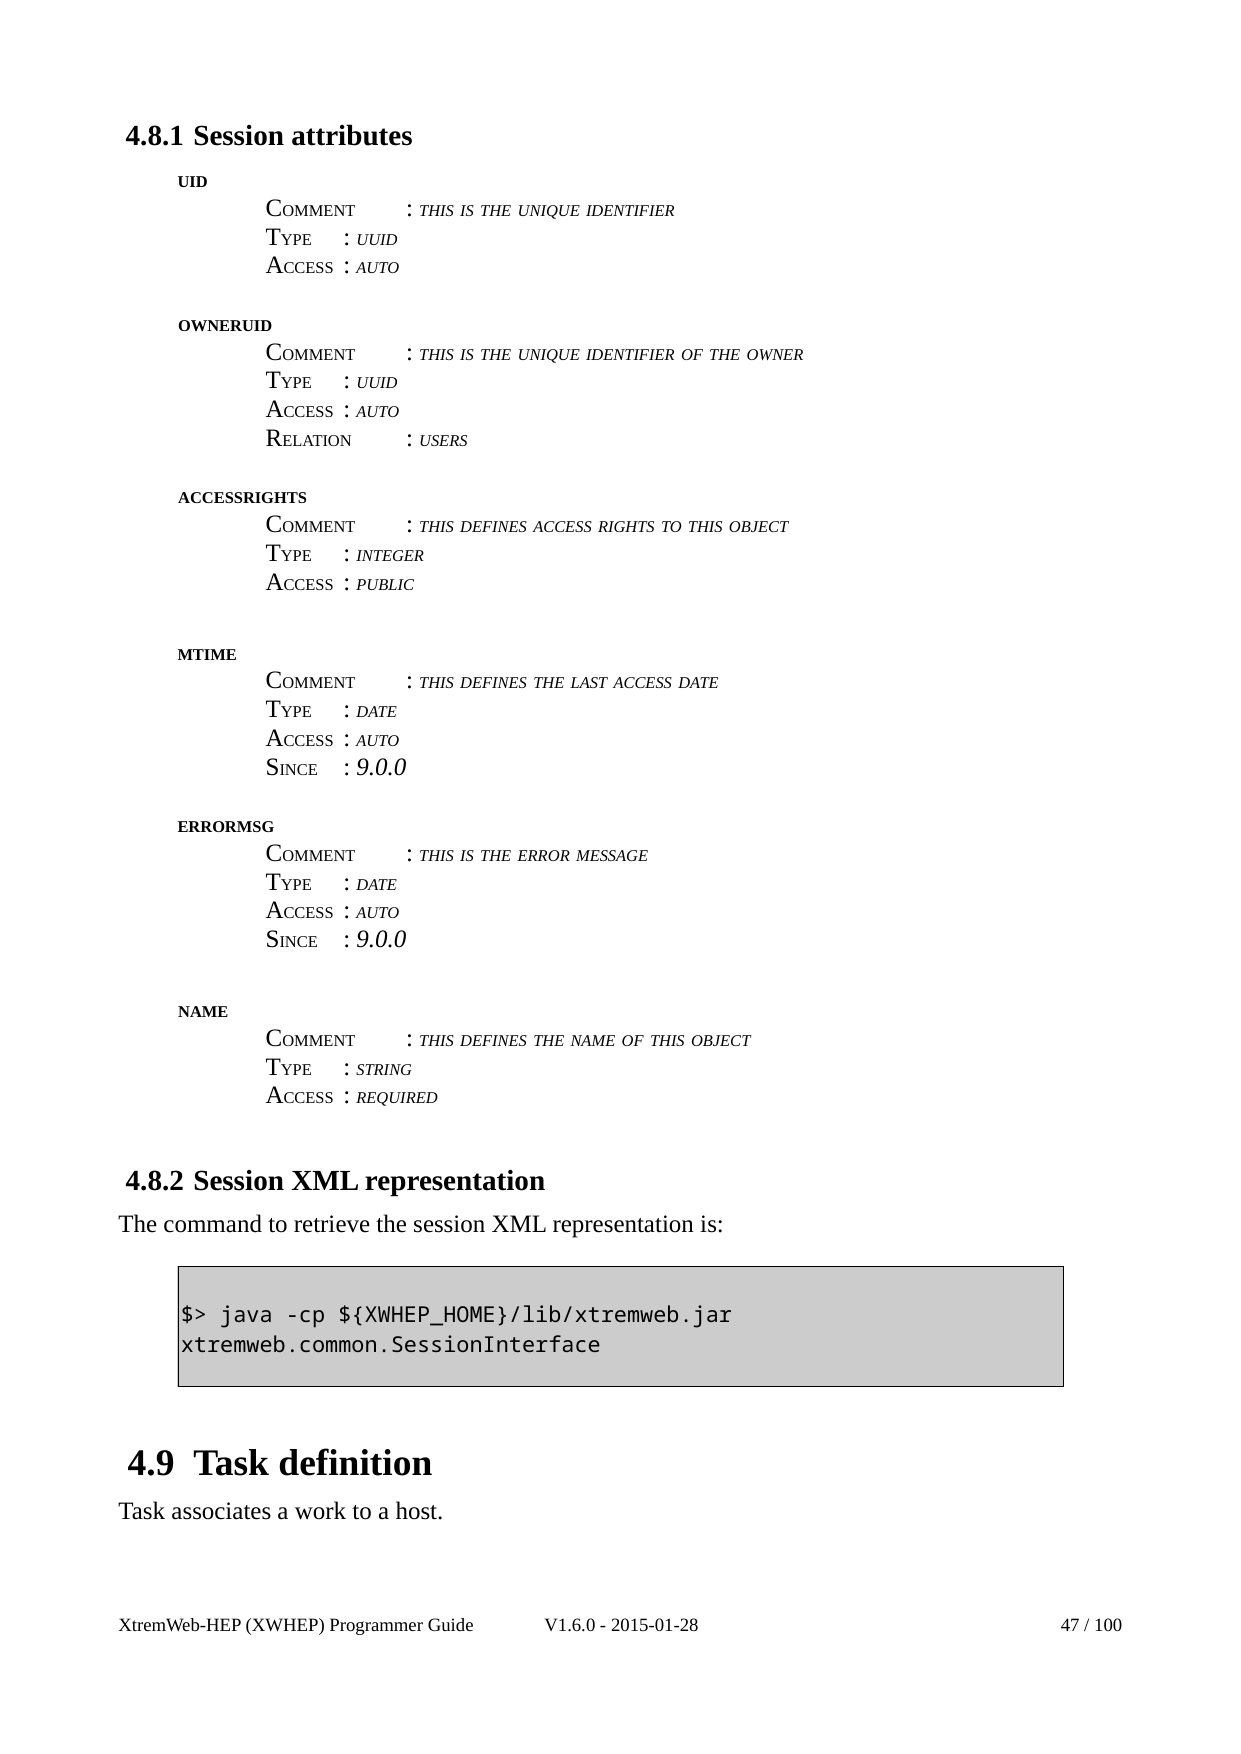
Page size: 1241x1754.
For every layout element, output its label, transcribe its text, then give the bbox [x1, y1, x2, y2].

text Type : uuid [265, 222, 1122, 250]
text Access : required [265, 1080, 1122, 1109]
subtitle Task definition [118, 1440, 1122, 1483]
text Comment : this defines access rights to this object [265, 509, 1122, 538]
text Access : public [265, 567, 1122, 595]
text $> java -cp ${XWHEP_HOME}/lib/xtremweb.jar xtremweb.common.SessionInterface [179, 1296, 1063, 1356]
text Type : string [265, 1052, 1122, 1080]
text Task associates a work to a host. [118, 1496, 1122, 1525]
text Comment : this defines the name of this object [265, 1023, 1122, 1052]
text Access : auto [265, 394, 1122, 423]
text Comment : this is the error message [265, 838, 1122, 867]
text uid [177, 164, 1122, 193]
text accessrights [178, 480, 1122, 509]
text mtime [177, 637, 1122, 665]
text Comment : this defines the last access date [265, 665, 1122, 694]
subtitle Session attributes [118, 118, 1122, 152]
text Type : date [265, 694, 1122, 723]
text Access : auto [265, 250, 1122, 279]
text name [178, 994, 1122, 1023]
subtitle Session XML representation [118, 1163, 1122, 1196]
text Since : 9.0.0 [265, 752, 1122, 780]
text Since : 9.0.0 [265, 924, 1122, 953]
text Relation : users [265, 423, 1122, 452]
text owneruid [178, 308, 1122, 337]
text Access : auto [265, 895, 1122, 924]
text Comment : this is the unique identifier [265, 193, 1122, 222]
text Type : uuid [265, 365, 1122, 394]
text errormsg [177, 809, 1122, 838]
text The command to retrieve the session XML representation is: [118, 1209, 1122, 1238]
text Comment : this is the unique identifier of the owner [265, 337, 1122, 365]
text Type : date [265, 867, 1122, 895]
text Type : integer [265, 538, 1122, 567]
text Access : auto [265, 723, 1122, 752]
